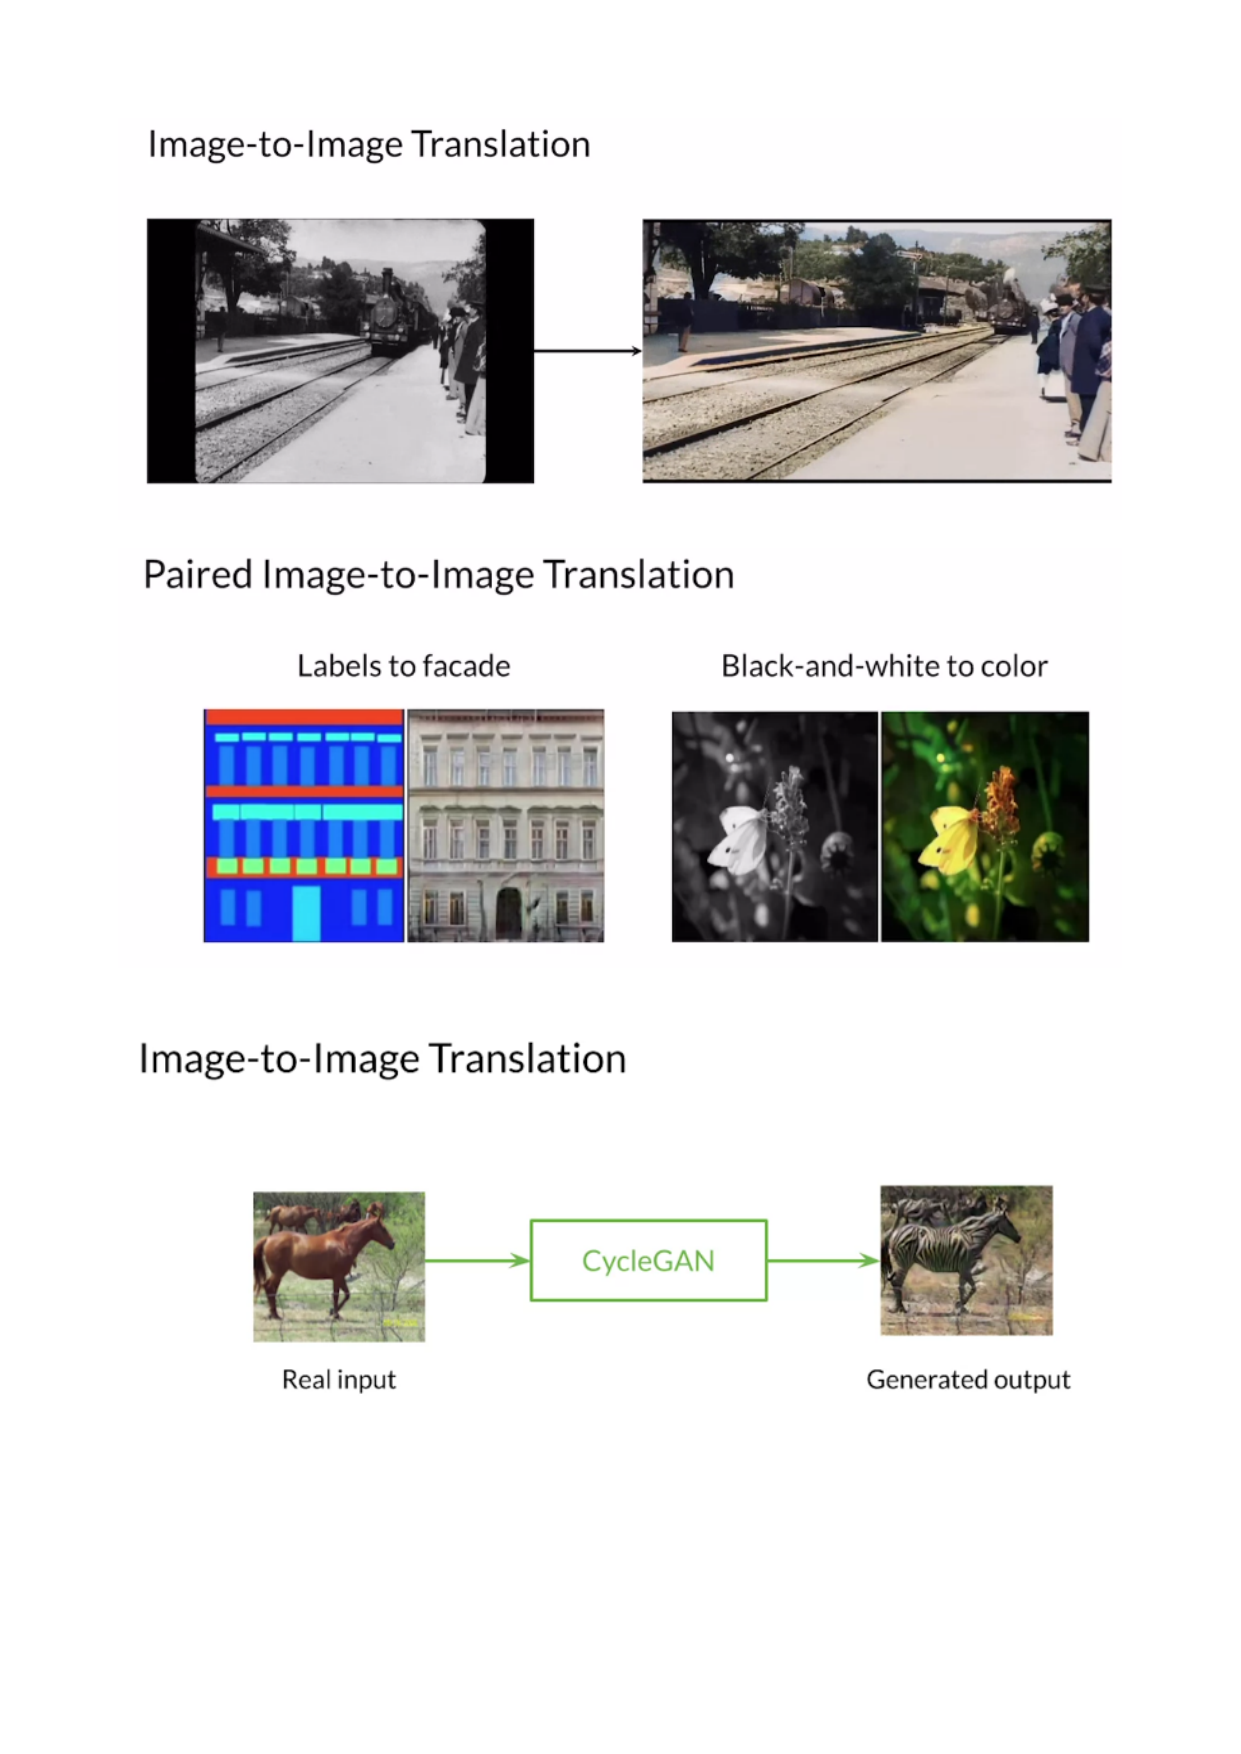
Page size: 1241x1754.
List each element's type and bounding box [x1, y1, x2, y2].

picture [118, 118, 1123, 520]
picture [118, 548, 1123, 968]
picture [118, 1025, 1123, 1408]
